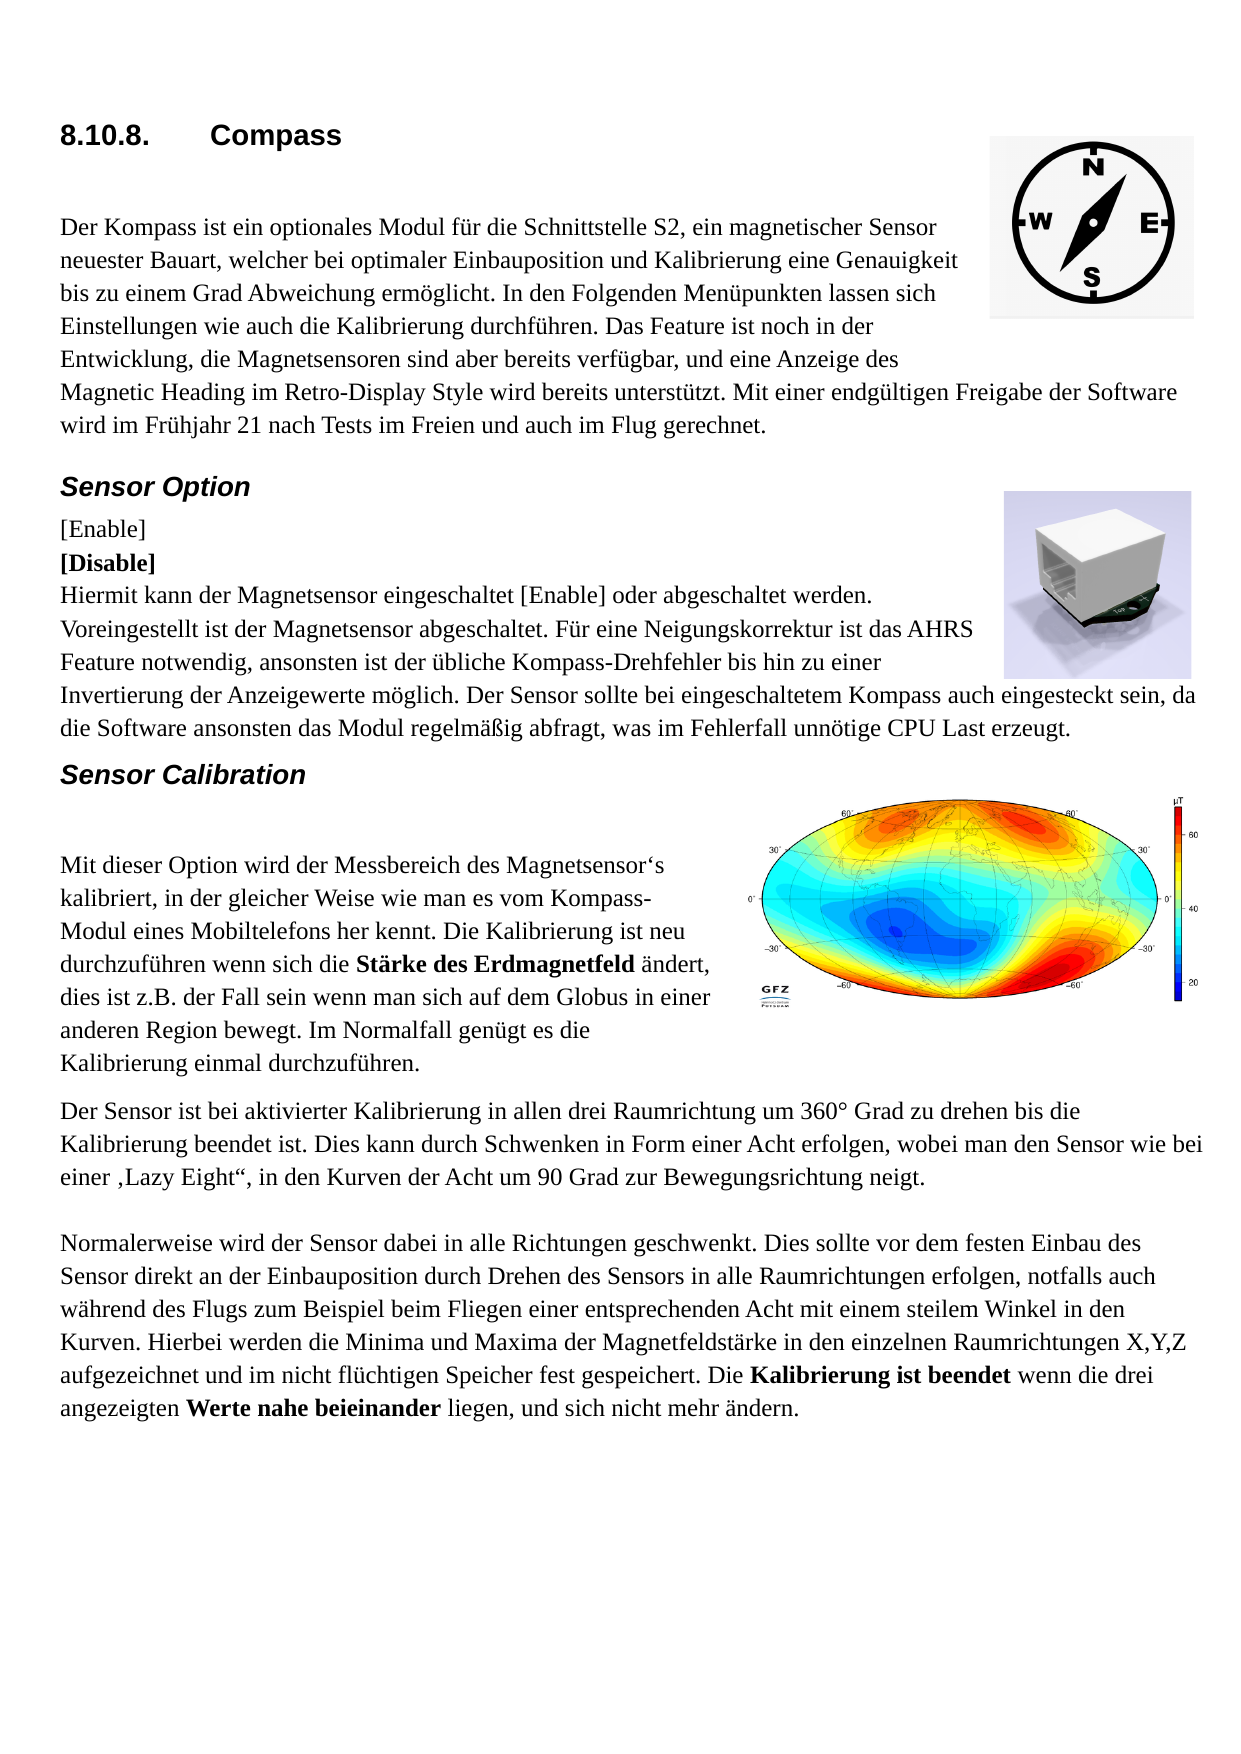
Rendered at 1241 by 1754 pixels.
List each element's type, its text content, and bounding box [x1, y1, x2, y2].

text Hiermit kann der Magnetsensor eingeschaltet [Enable] oder abgeschaltet werden. Voreingestellt ist der Magnetsensor abgeschaltet. Für eine Neigungskorrektur ist das AHRS Feature notwendig, ansonsten ist der übliche Kompass-Drehfehler bis hin zu einer Invertierung der Anzeigewerte möglich. Der Sensor sollte bei eingeschaltetem Kompass auch eingesteckt sein, da die Software ansonsten das Modul regelmäßig abfragt, was im Fehlerfall unnötige CPU Last erzeugt. [60, 581, 1207, 741]
subtitle Compass [60, 118, 1207, 152]
text Der Sensor ist bei aktivierter Kalibrierung in allen drei Raumrichtung um 360° Grad zu drehen bis die Kalibrierung beendet ist. Dies kann durch Schwenken in Form einer Acht erfolgen, wobei man den Sensor wie bei einer ‚Lazy Eight“, in den Kurven der Acht um 90 Grad zur Bewegungsrichtung neigt. [60, 1096, 1207, 1191]
text Normalerweise wird der Sensor dabei in alle Richtungen geschwenkt. Dies sollte vor dem festen Einbau des Sensor direkt an der Einbauposition durch Drehen des Sensors in alle Raumrichtungen erfolgen, notfalls auch während des Flugs zum Beispiel beim Fliegen einer entsprechenden Acht mit einem steilem Winkel in den Kurven. Hierbei werden die Minima und Maxima der Magnetfeldstärke in den einzelnen Raumrichtungen X,Y,Z aufgezeichnet und im nicht flüchtigen Speicher fest gespeichert. Die Kalibrierung ist beendet wenn die drei angezeigten Werte nahe beieinander liegen, und sich nicht mehr ändern. [60, 1228, 1207, 1422]
text [Disable] [60, 548, 1003, 576]
text [1192, 514, 1207, 543]
picture [989, 136, 1194, 319]
subtitle Sensor Option [60, 470, 1207, 502]
text [Enable] [60, 514, 1003, 543]
picture [745, 795, 1199, 1010]
text [1192, 548, 1207, 576]
text Mit dieser Option wird der Messbereich des Magnetsensor‘s kalibriert, in der gleicher Weise wie man es vom Kompass-Modul eines Mobiltelefons her kennt. Die Kalibrierung ist neu durchzuführen wenn sich die Stärke des Erdmagnetfeld ändert, dies ist z.B. der Fall sein wenn man sich auf dem Globus in einer anderen Region bewegt. Im Normalfall genügt es die Kalibrierung einmal durchzuführen. [60, 850, 1207, 1077]
subtitle Sensor Calibration [60, 758, 1207, 790]
text Der Kompass ist ein optionales Modul für die Schnittstelle S2, ein magnetischer Sensor neuester Bauart, welcher bei optimaler Einbauposition und Kalibrierung eine Genauigkeit bis zu einem Grad Abweichung ermöglicht. In den Folgenden Menüpunkten lassen sich Einstellungen wie auch die Kalibrierung durchführen. Das Feature ist noch in der Entwicklung, die Magnetsensoren sind aber bereits verfügbar, und eine Anzeige des Magnetic Heading im Retro-Display Style wird bereits unterstützt. Mit einer endgültigen Freigabe der Software wird im Frühjahr 21 nach Tests im Freien und auch im Flug gerechnet. [60, 212, 1207, 439]
picture [1003, 491, 1192, 679]
